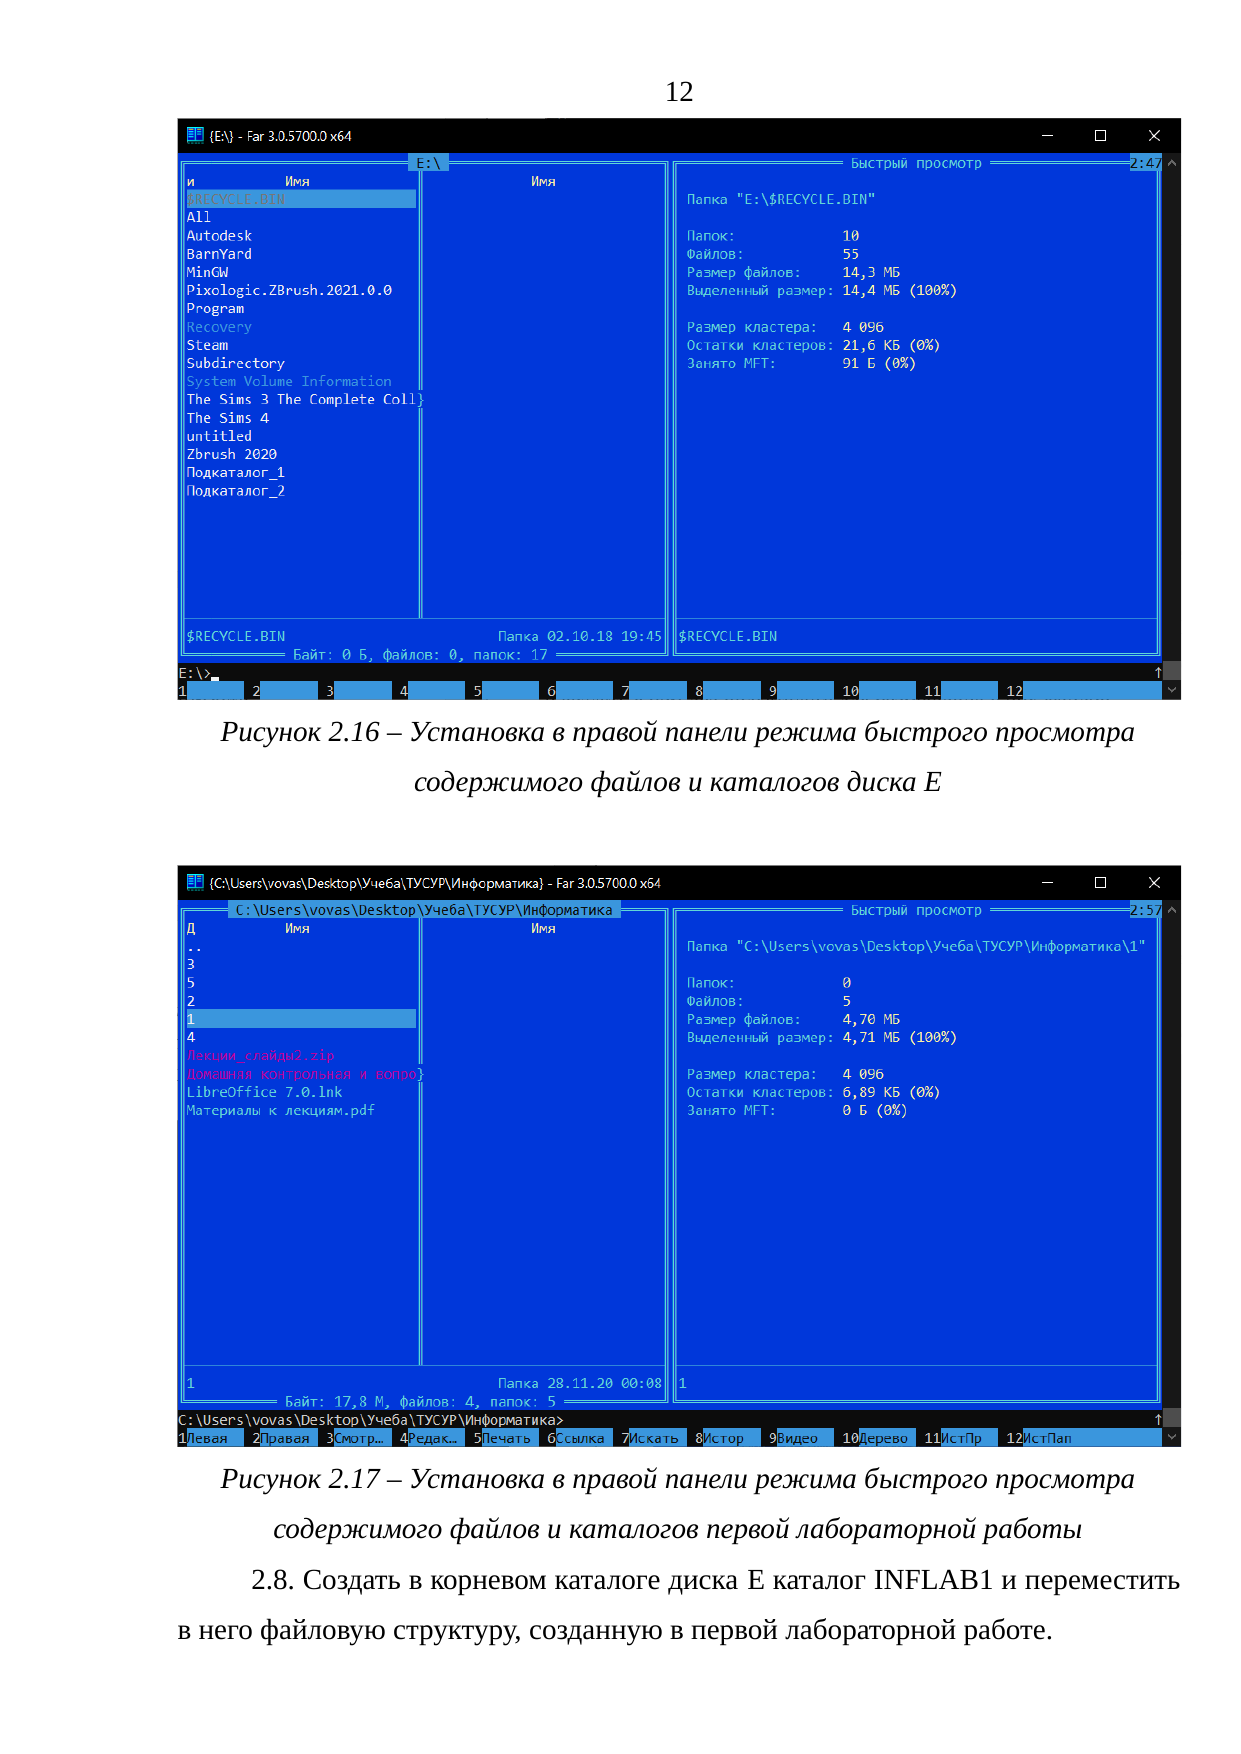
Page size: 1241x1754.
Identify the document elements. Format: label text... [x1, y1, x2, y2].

text Рисунок 2.16 – Установка в правой панели режима быстрого просмотра содержимого файлов и каталогов диска E [177, 714, 1181, 798]
text 2.8. Создать в корневом каталоге диска E каталог INFLAB1 и переместить в него файловую структуру, созданную в первой лабораторной работе. [177, 1562, 1181, 1646]
text Рисунок 2.17 – Установка в правой панели режима быстрого просмотра содержимого файлов и каталогов первой лабораторной работы [177, 1461, 1181, 1545]
